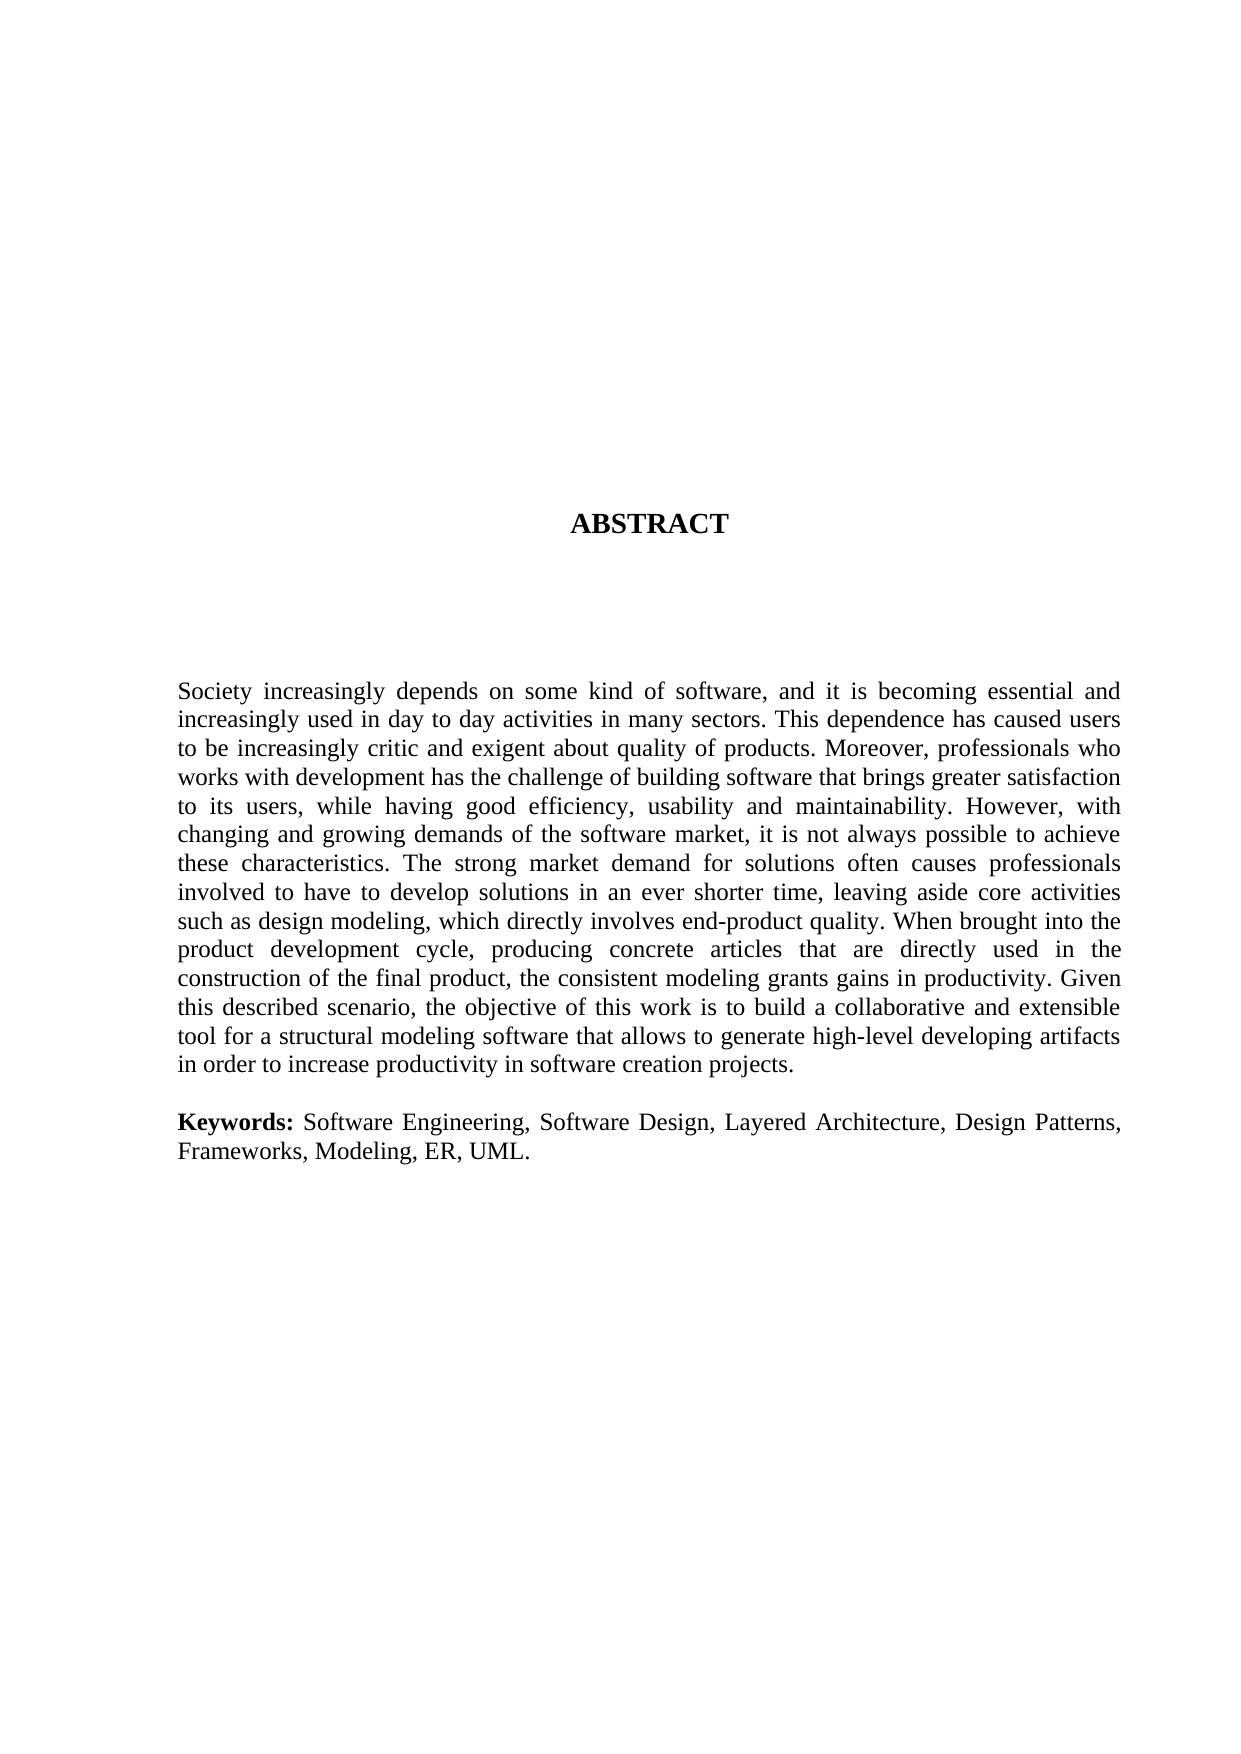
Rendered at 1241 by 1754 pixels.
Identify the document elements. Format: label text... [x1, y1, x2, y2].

text Keywords: Software Engineering, Software Design, Layered Architecture, Design Patterns, Frameworks, Modeling, ER, UML. [177, 1107, 1122, 1164]
text Society increasingly depends on some kind of software, and it is becoming essential and increasingly used in day to day activities in many sectors. This dependence has caused users to be increasingly critic and exigent about quality of products. Moreover, professionals who works with development has the challenge of building software that brings greater satisfaction to its users, while having good efficiency, usability and maintainability. However, with changing and growing demands of the software market, it is not always possible to achieve these characteristics. The strong market demand for solutions often causes professionals involved to have to develop solutions in an ever shorter time, leaving aside core activities such as design modeling, which directly involves end-product quality. When brought into the product development cycle, producing concrete articles that are directly used in the construction of the final product, the consistent modeling grants gains in productivity. Given this described scenario, the objective of this work is to build a collaborative and extensible tool for a structural modeling software that allows to generate high-level developing artifacts in order to increase productivity in software creation projects. [177, 676, 1122, 1078]
text Abstract [177, 506, 1122, 540]
